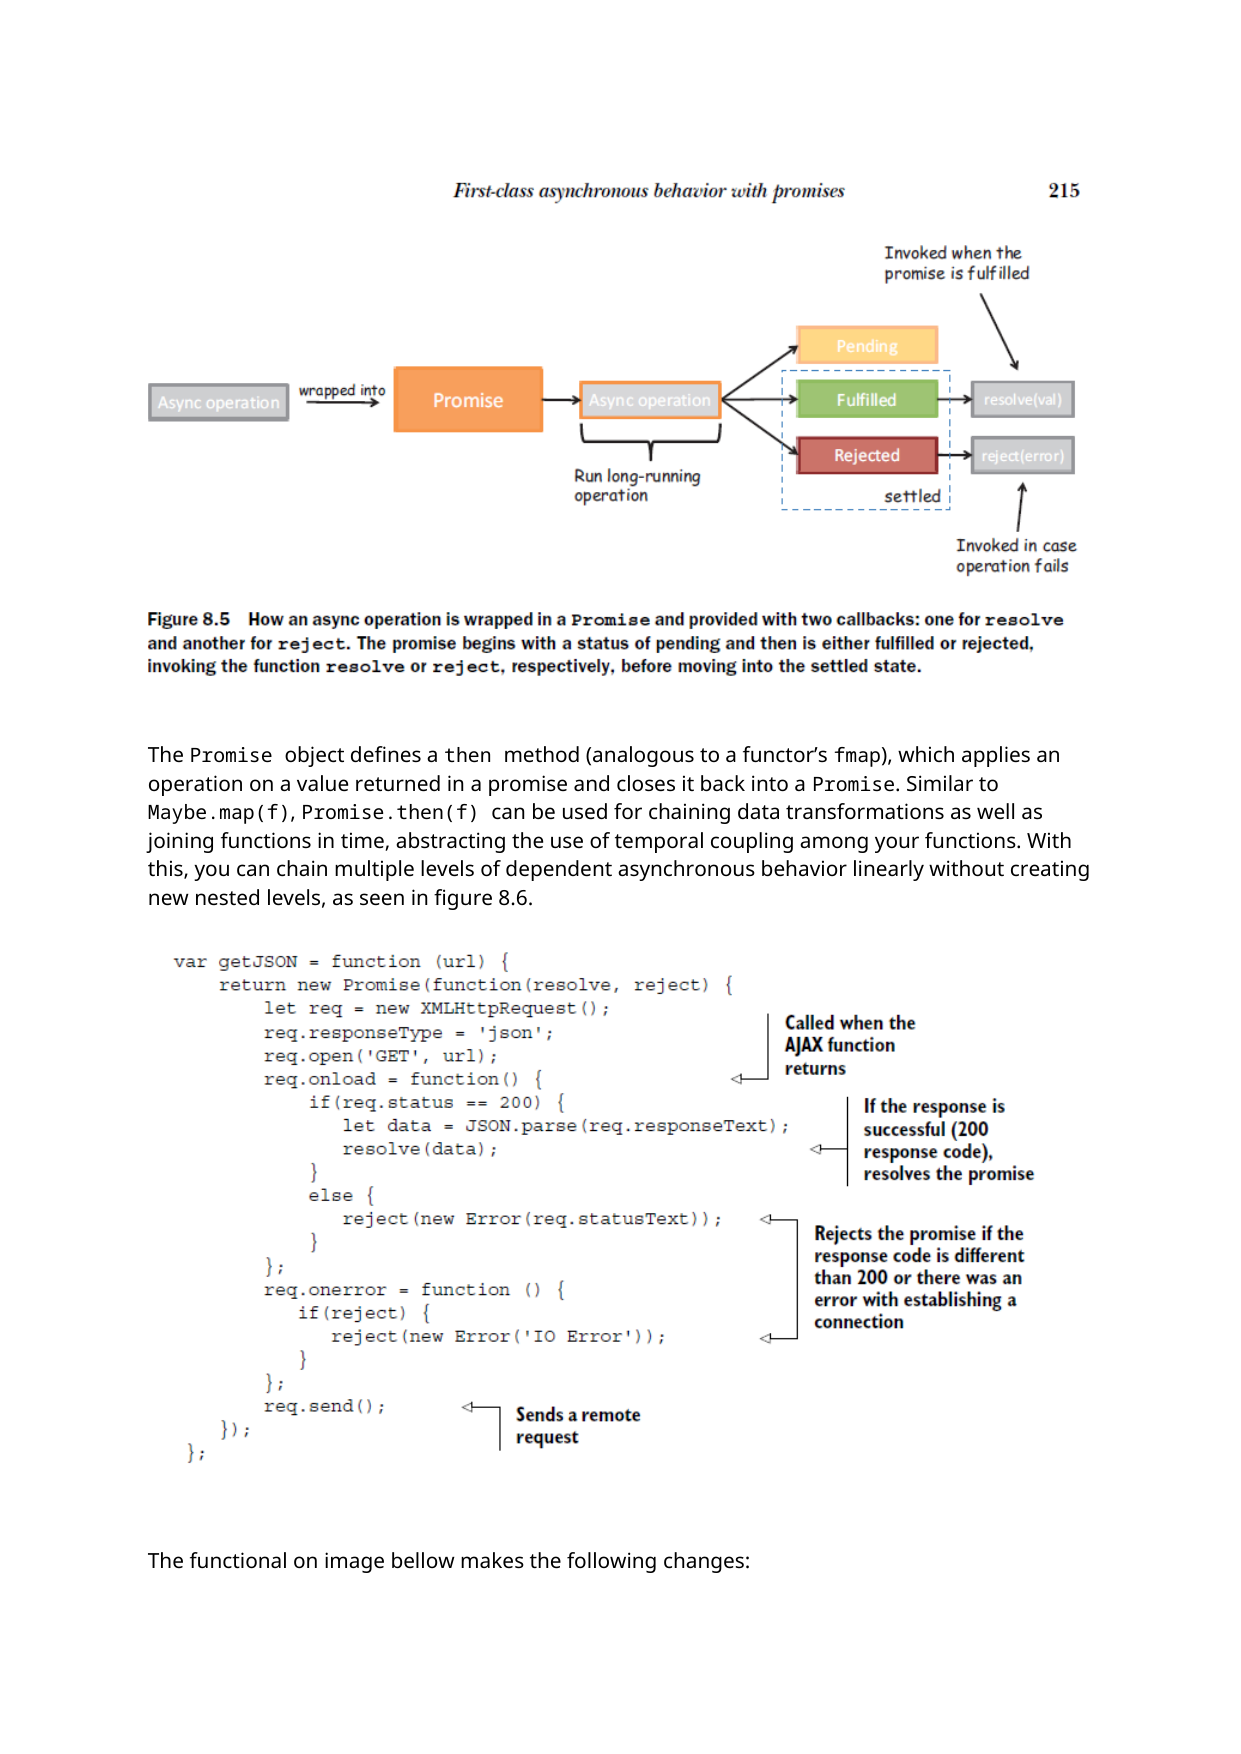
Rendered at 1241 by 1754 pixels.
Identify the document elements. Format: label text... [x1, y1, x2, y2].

text The Promise object defines a then method (analogous to a functor’s fmap), which applies an operation on a value returned in a promise and closes it back into a Promise. Similar to Maybe.map(f), Promise.then(f) can be used for chaining data transformations as well as joining functions in time, abstracting the use of temporal coupling among your functions. With this, you can chain multiple levels of dependent asynchronous behavior linearly without creating new nested levels, as seen in figure 8.6. [148, 741, 1093, 911]
text The functional on image bellow makes the following changes: [148, 1547, 1093, 1575]
